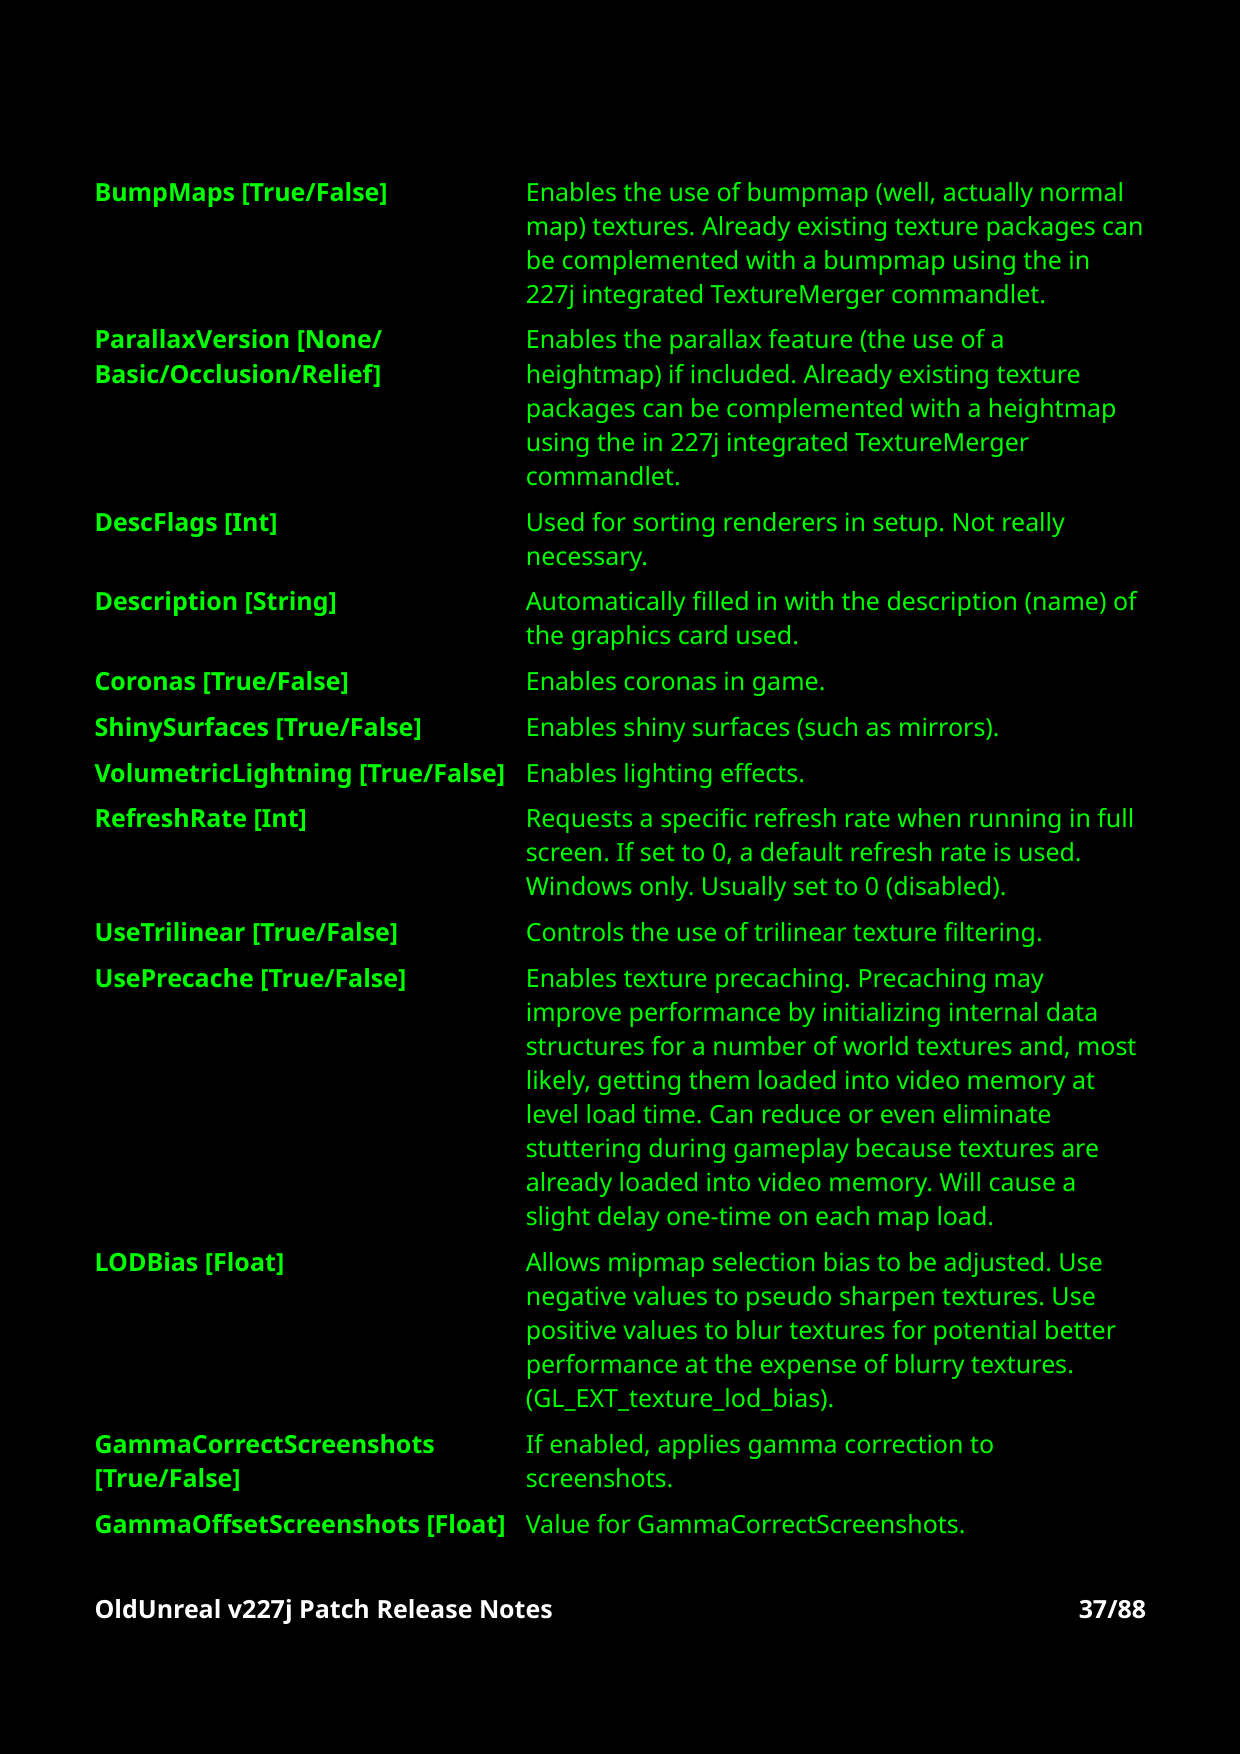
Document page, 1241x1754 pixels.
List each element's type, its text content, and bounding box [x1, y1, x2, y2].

table_cell [89, 90, 520, 168]
table_cell Enables the parallax feature (the use of a heightmap) if included. Already existing texture packages can be complemented with a heightmap using the in 227j integrated TextureMerger commandlet. [521, 317, 1152, 498]
table_cell [521, 90, 1152, 168]
table_cell Value for GammaCorrectScreenshots. [521, 1502, 1152, 1546]
table_cell Enables lighting effects. [521, 750, 1152, 795]
table_cell Used for sorting renderers in setup. Not really necessary. [521, 499, 1152, 578]
table_cell Enables coronas in game. [521, 659, 1152, 703]
table_cell Allows mipmap selection bias to be adjusted. Use negative values to pseudo sharpen textures. Use positive values to blur textures for potential better performance at the expense of blurry textures. (GL_EXT_texture_lod_bias). [521, 1240, 1152, 1421]
table_cell RefreshRate [Int] [89, 796, 520, 909]
table_cell Enables shiny surfaces (such as mirrors). [521, 705, 1152, 749]
table_cell Automatically filled in with the description (name) of the graphics card used. [521, 579, 1152, 658]
table_cell GammaCorrectScreenshots [True/False] [89, 1422, 520, 1501]
table_cell ParallaxVersion [None/ Basic/Occlusion/Relief] [89, 317, 520, 498]
table_cell If enabled, applies gamma correction to screenshots. [521, 1422, 1152, 1501]
table_cell Controls the use of trilinear texture filtering. [521, 910, 1152, 954]
table_cell Requests a specific refresh rate when running in full screen. If set to 0, a default refresh rate is used. Windows only. Usually set to 0 (disabled). [521, 796, 1152, 909]
table_cell Coronas [True/False] [89, 659, 520, 703]
table_cell UseTrilinear [True/False] [89, 910, 520, 954]
table_cell BumpMaps [True/False] [89, 169, 520, 316]
table_cell Enables texture precaching. Precaching may improve performance by initializing internal data structures for a number of world textures and, most likely, getting them loaded into video memory at level load time. Can reduce or even eliminate stuttering during gameplay because textures are already loaded into video memory. Will cause a slight delay one-time on each map load. [521, 956, 1152, 1239]
table_cell UsePrecache [True/False] [89, 956, 520, 1239]
table_cell DescFlags [Int] [89, 499, 520, 578]
table_cell Description [String] [89, 579, 520, 658]
table_cell Enables the use of bumpmap (well, actually normal map) textures. Already existing texture packages can be complemented with a bumpmap using the in 227j integrated TextureMerger commandlet. [521, 169, 1152, 316]
table_cell VolumetricLightning [True/False] [89, 750, 520, 795]
table_cell GammaOffsetScreenshots [Float] [89, 1502, 520, 1546]
table_cell LODBias [Float] [89, 1240, 520, 1421]
table_cell ShinySurfaces [True/False] [89, 705, 520, 749]
